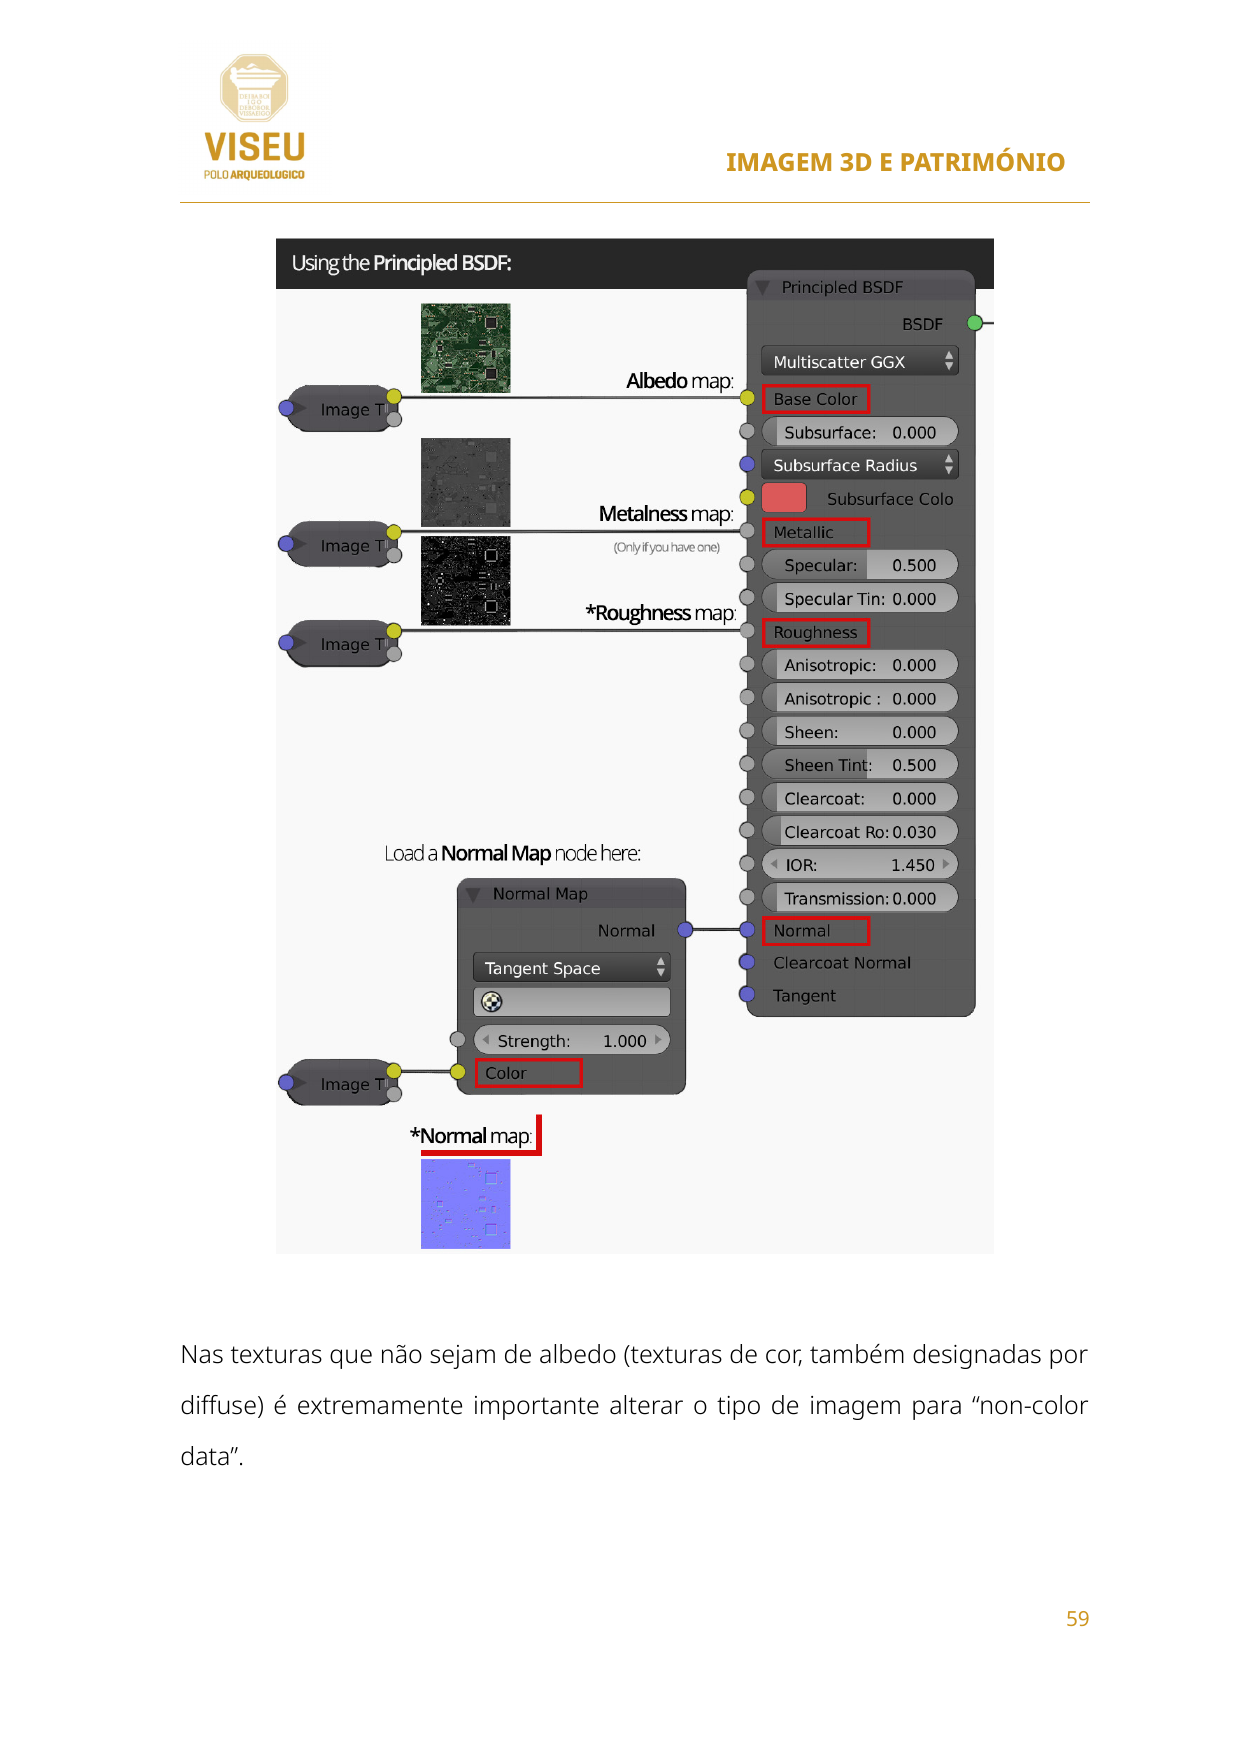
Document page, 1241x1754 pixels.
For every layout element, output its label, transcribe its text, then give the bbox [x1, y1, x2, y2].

text Nas texturas que não sejam de albedo (texturas de cor, também designadas por diffuse) é extremamente importante alterar o tipo de imagem para “non-color data”. [180, 1337, 1090, 1473]
picture [276, 232, 994, 1254]
